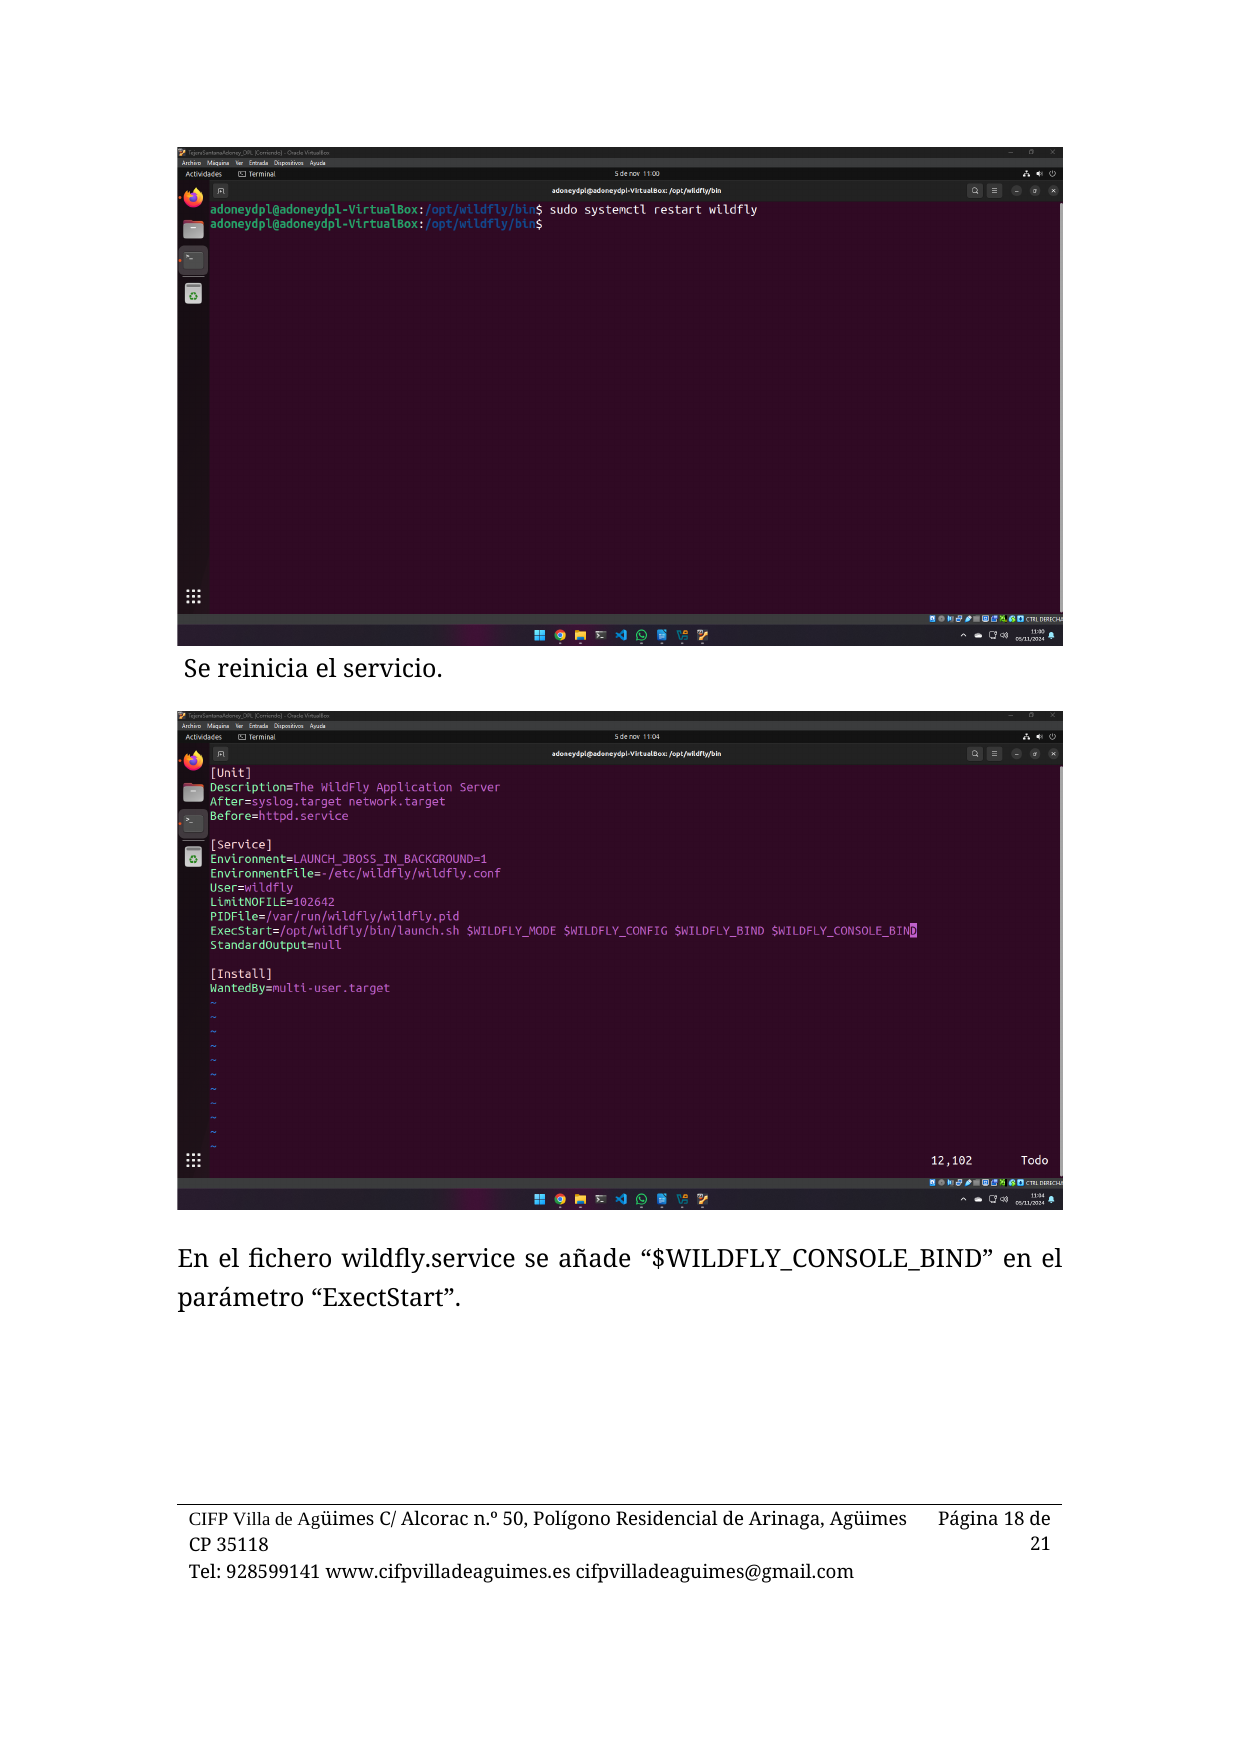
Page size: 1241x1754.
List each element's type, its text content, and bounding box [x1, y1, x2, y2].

picture [177, 147, 1063, 646]
text En el fichero wildfly.service se añade “$WILDFLY_CONSOLE_BIND” en el parámetro “ExectStart”. [177, 1210, 1063, 1313]
text Se reinicia el servicio. [177, 646, 1063, 685]
picture [177, 711, 1063, 1210]
